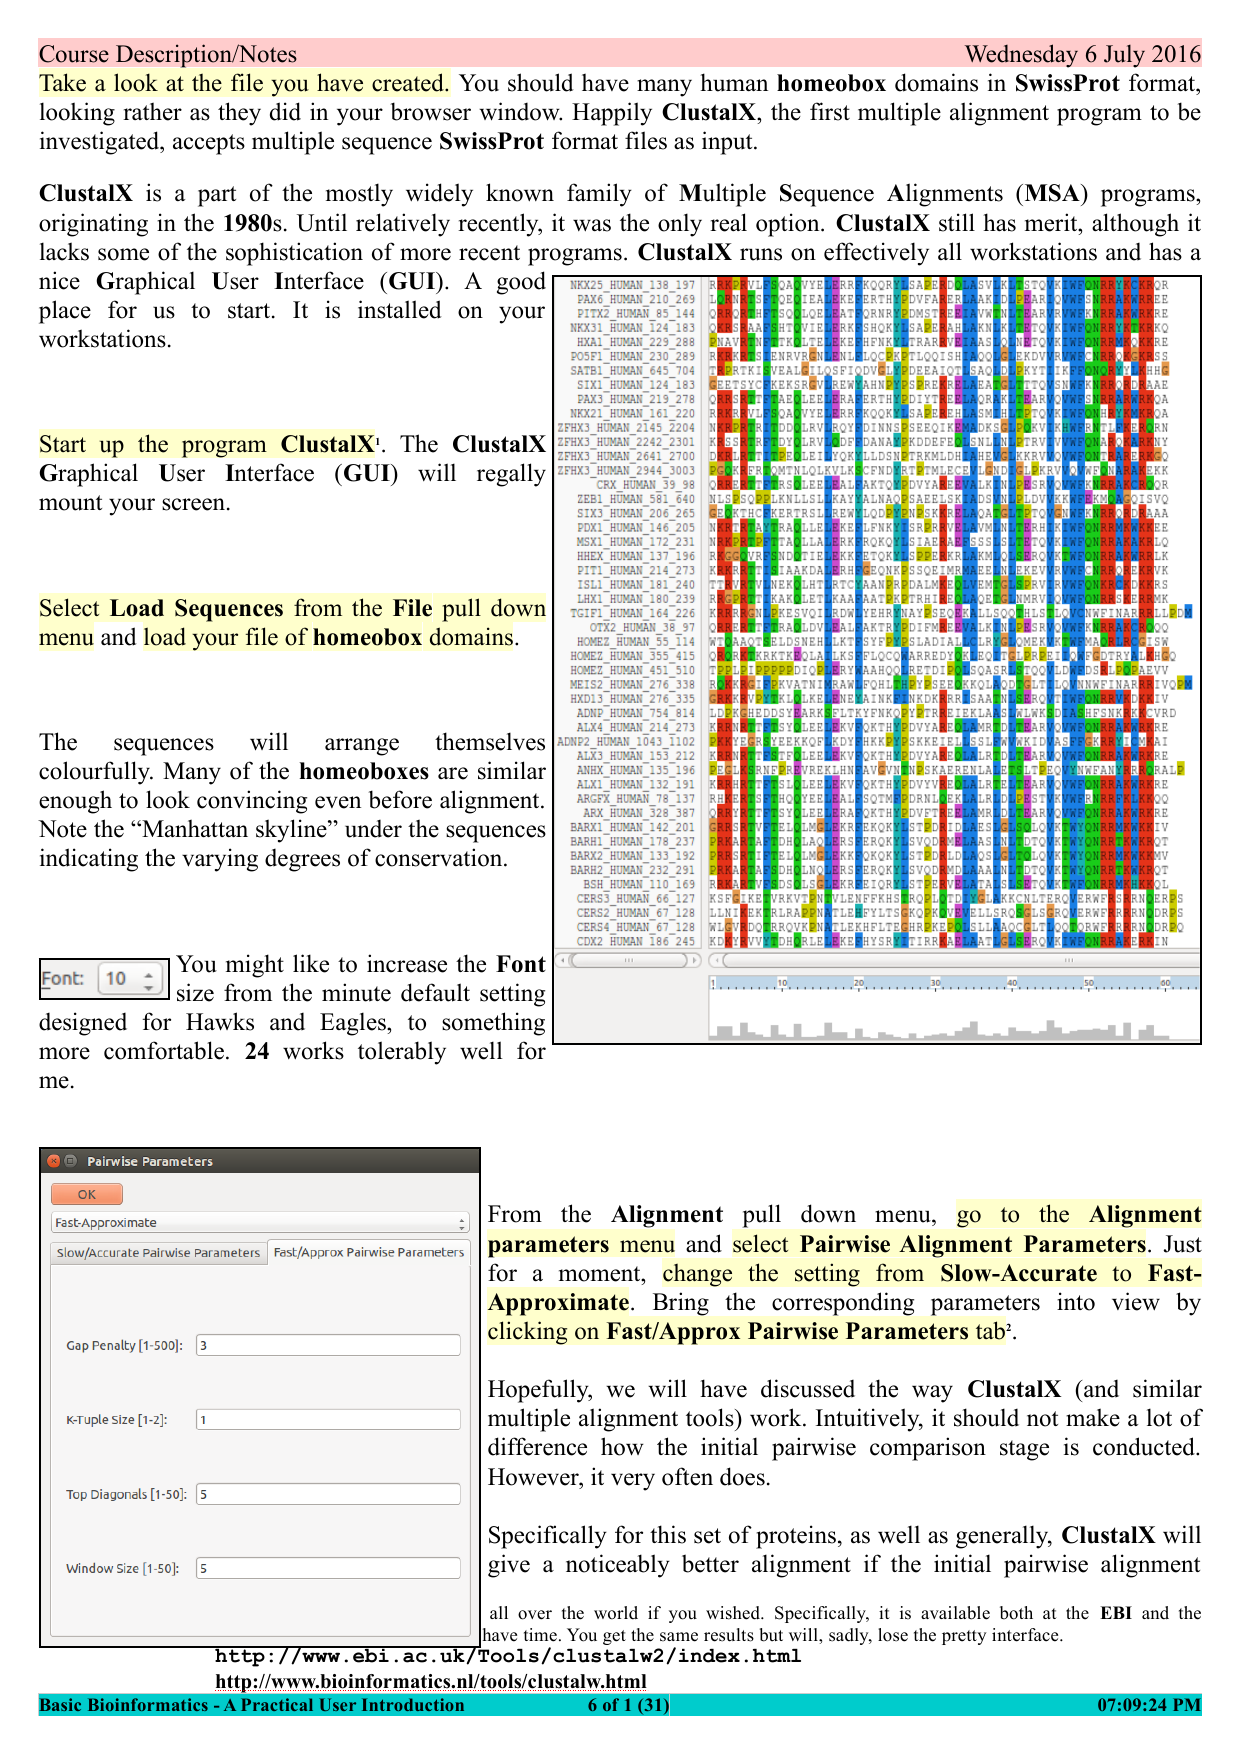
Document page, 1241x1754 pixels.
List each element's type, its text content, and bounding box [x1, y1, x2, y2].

text http://www.bioinformatics.nl/tools/clustalw.html [215, 1669, 1202, 1693]
picture [41, 960, 168, 998]
text Select Load Sequences from the File pull down menu and load your file of homeobox domains. [38, 593, 552, 651]
text Hopefully, we will have discussed the way ClustalX (and similar multiple alignment tools) work. Intuitively, it should not make a lot of difference how the initial pairwise comparison stage is conducted. However, it very often does. [481, 1374, 1202, 1490]
text Of course, you could run Clustal from websites all over the world if you wished. Specifically, it is available both at the EBI and the Bioinformatics server at Wageningen. Try it if you have time. You get the same results but will, sadly, lose the pretty interface. [481, 1601, 1202, 1645]
text The sequences will arrange themselves colourfully. Many of the homeoboxes are similar enough to look convincing even before alignment. Note the “Manhattan skyline” under the sequences indicating the varying degrees of conservation. [38, 727, 552, 872]
text You might like to increase the Font size from the minute default setting designed for Hawks and Eagles, to something more comfortable. 24 works tolerably well for me. [38, 949, 1202, 1094]
text Specifically for this set of proteins, as well as generally, ClustalX will give a noticeably better alignment if the initial pairwise alignment [481, 1520, 1202, 1578]
text Start up the program ClustalX. The ClustalX Graphical User Interface (GUI) will regally mount your screen. [38, 429, 552, 516]
text From the Alignment pull down menu, go to the Alignment parameters menu and select Pairwise Alignment Parameters. Just for a moment, change the setting from Slow-Accurate to Fast-Approximate. Bring the corresponding parameters into view by clicking on Fast/Approx Pairwise Parameters tab. [481, 1199, 1202, 1345]
text ClustalX is a part of the mostly widely known family of Multiple Sequence Alignments (MSA) programs, originating in the 1980s. Until relatively recently, it was the only real option. ClustalX still has merit, although it lacks some of the sophistication of more recent programs. ClustalX runs on effectively all workstations and has a nice Graphical User Interface (GUI). A good place for us to start. It is installed on your workstations. [38, 178, 1202, 353]
text Take a look at the file you have created. You should have many human homeobox domains in SwissProt format, looking rather as they did in your browser window. Happily ClustalX, the first multiple alignment program to be investigated, accepts multiple sequence SwissProt format files as input. [38, 67, 1202, 155]
picture [41, 1149, 479, 1646]
picture [554, 277, 1200, 1043]
text http://www.ebi.ac.uk/Tools/clustalw2/index.html [215, 1645, 1202, 1669]
